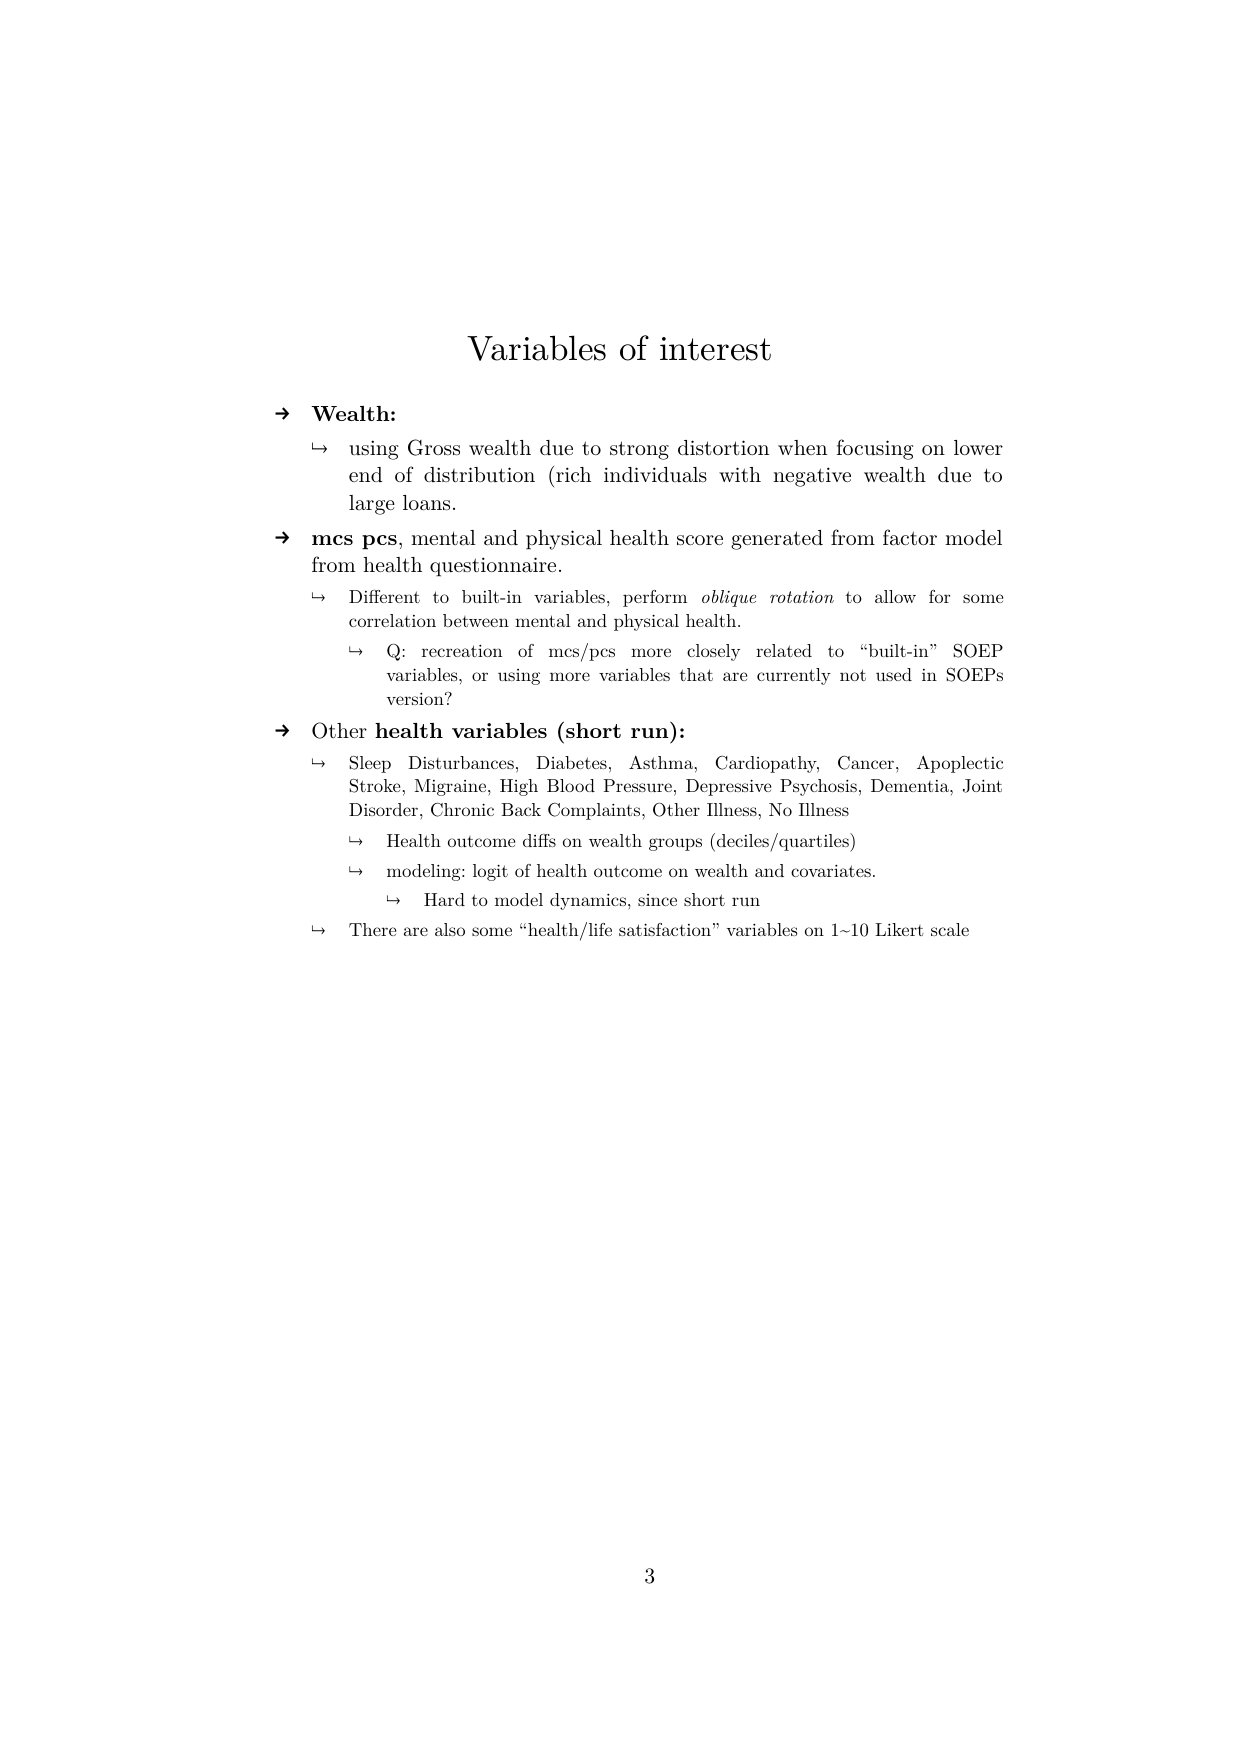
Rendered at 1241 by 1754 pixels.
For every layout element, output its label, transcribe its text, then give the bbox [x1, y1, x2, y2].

list Hard to model dynamics, since short run [386, 888, 1004, 912]
list There are also some “health/life satisfaction” variables on 1~10 Likert scale [311, 917, 1004, 941]
list Different to built-in variables, perform oblique rotation to allow for some correlation between mental and physical health. [311, 585, 1004, 633]
subtitle Variables of interest [289, 325, 951, 369]
list modeling: logit of health outcome on wealth and covariates. [349, 858, 1004, 882]
list Wealth: [274, 399, 1004, 427]
list Q: recreation of mcs/pcs more closely related to “built-in” SOEP variables, or using more variables that are currently not used in SOEPs version? [349, 639, 1004, 710]
list Other health variables (short run): [274, 716, 1004, 744]
list using Gross wealth due to strong distortion when focusing on lower end of distribution (rich individuals with negative wealth due to large loans. [311, 433, 1004, 517]
list Sleep Disturbances, Diabetes, Asthma, Cardiopathy, Cancer, Apoplectic Stroke, Migraine, High Blood Pressure, Depressive Psychosis, Dementia, Joint Disorder, Chronic Back Complaints, Other Illness, No Illness [311, 750, 1004, 822]
list mcs pcs, mental and physical health score generated from factor model from health questionnaire. [274, 523, 1004, 579]
list Health outcome diffs on wealth groups (deciles/quartiles) [349, 828, 1004, 852]
